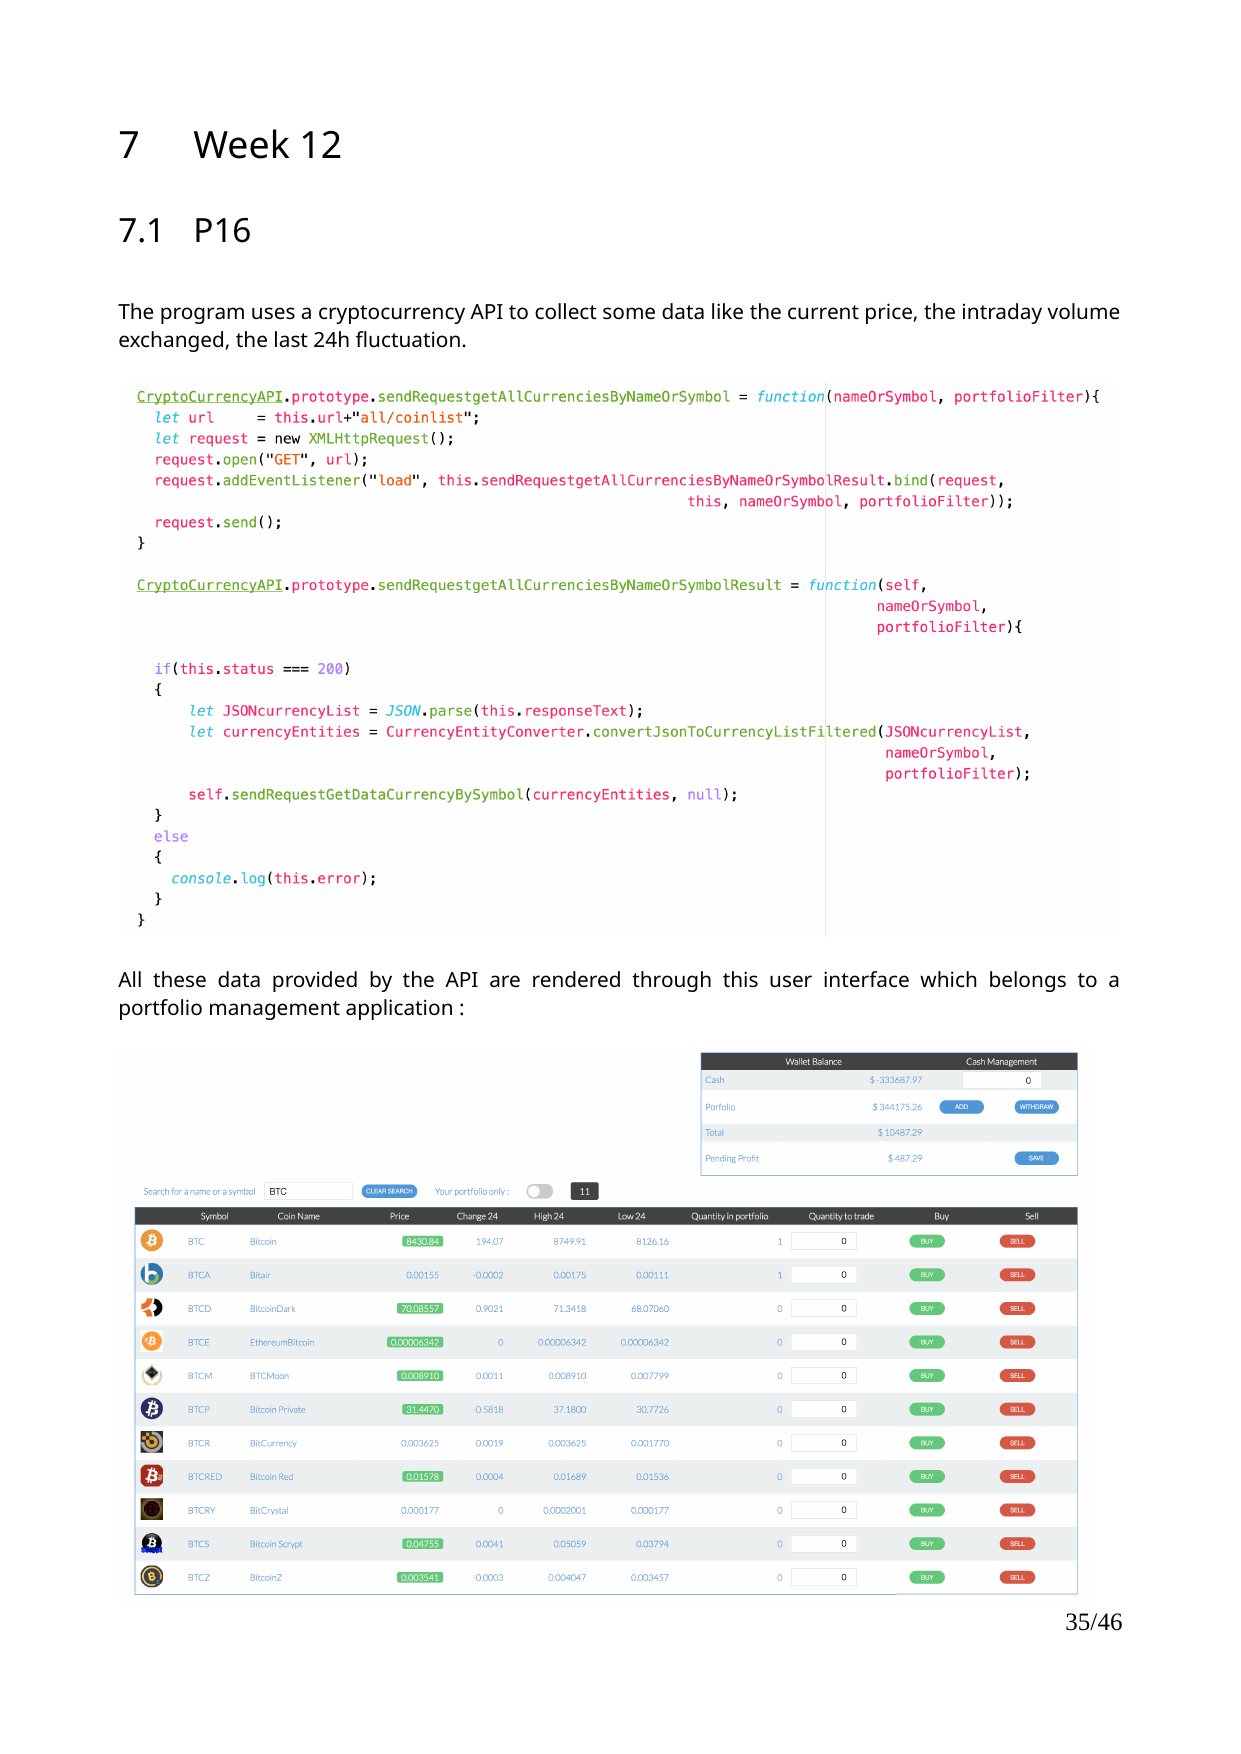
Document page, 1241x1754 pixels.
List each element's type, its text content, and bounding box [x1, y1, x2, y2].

title Week 12 [118, 118, 1122, 169]
text The program uses a cryptocurrency API to collect some data like the current price, the intraday volume exchanged, the last 24h fluctuation. [118, 297, 1122, 354]
title P16 [118, 207, 1122, 252]
picture [126, 382, 1115, 937]
picture [118, 1047, 1096, 1606]
text All these data provided by the API are rendered through this user interface which belongs to a portfolio management application : [118, 965, 1122, 1022]
